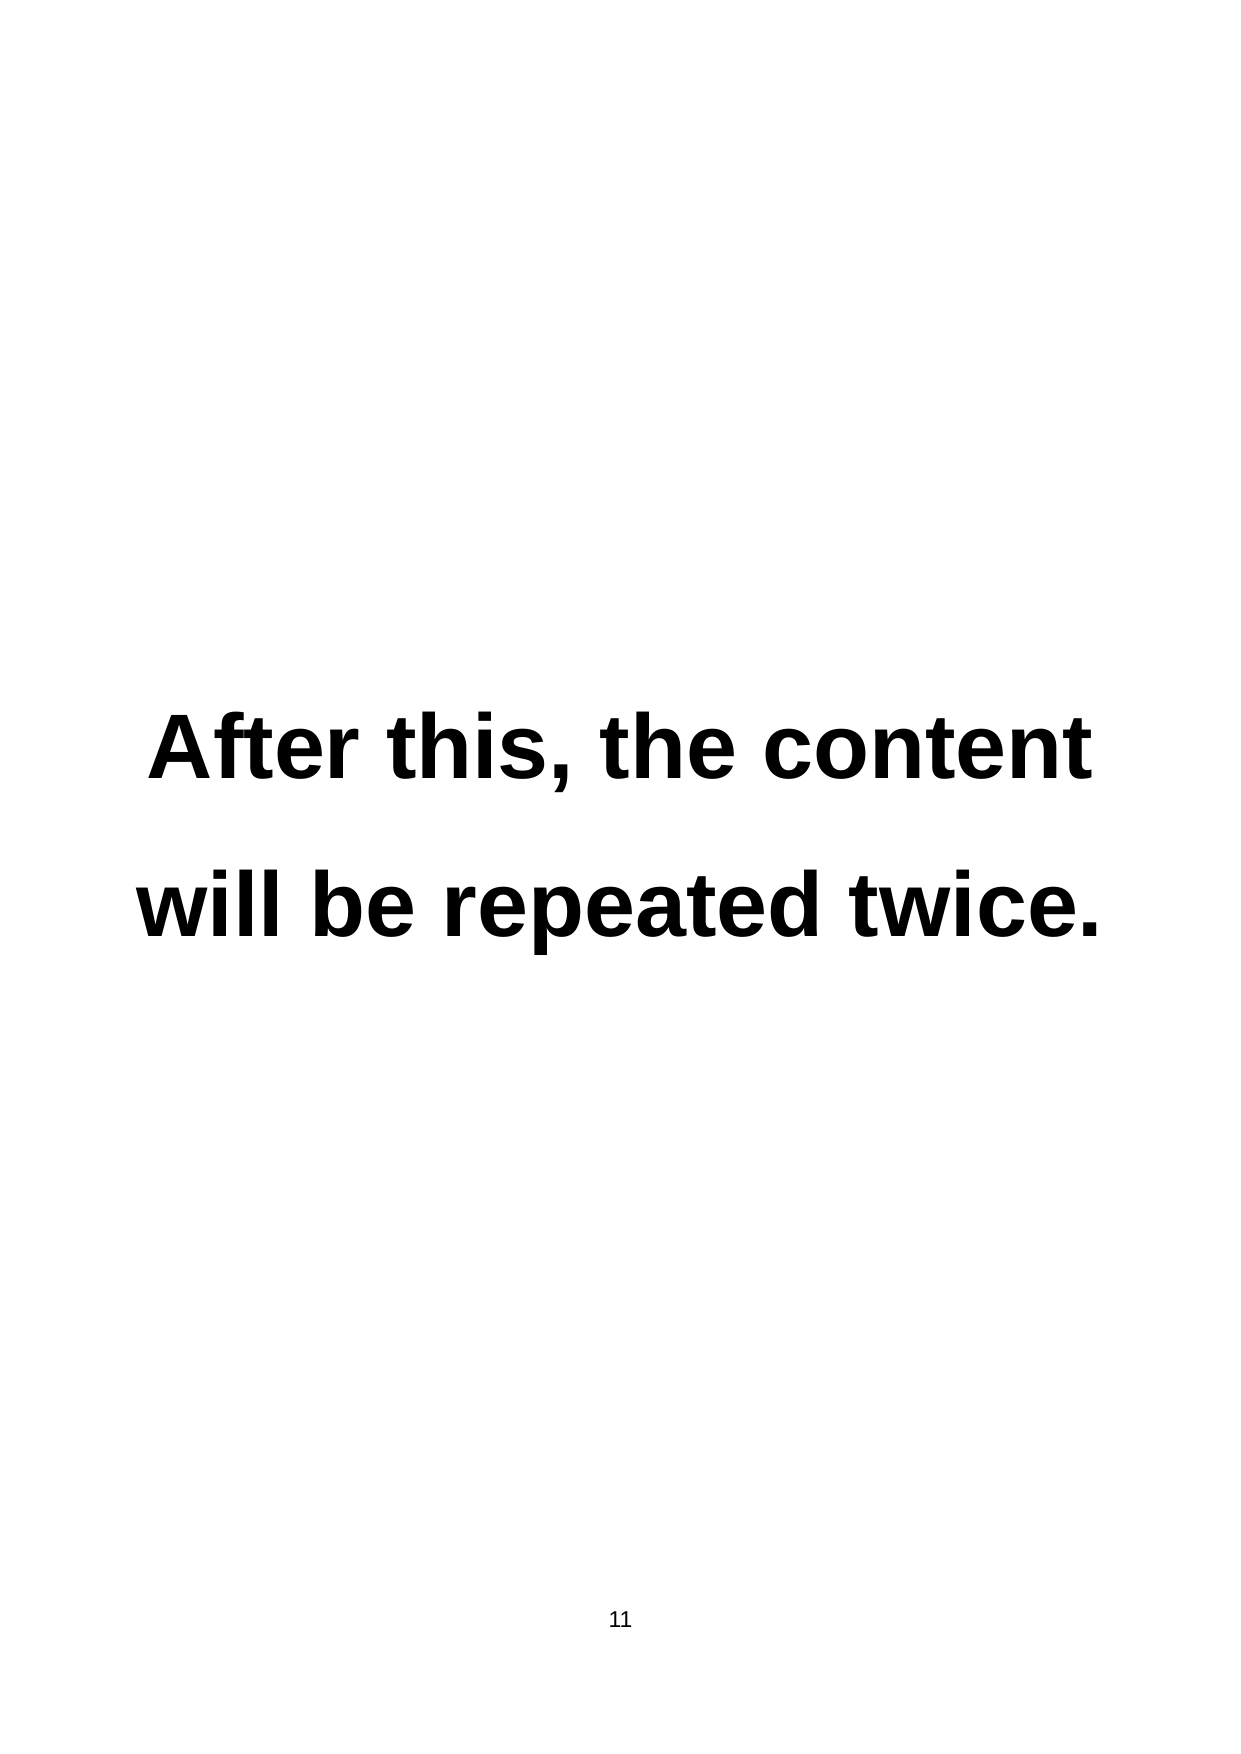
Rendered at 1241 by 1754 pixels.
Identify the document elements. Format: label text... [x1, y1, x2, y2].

title After this, the content will be repeated twice. [118, 692, 1122, 956]
